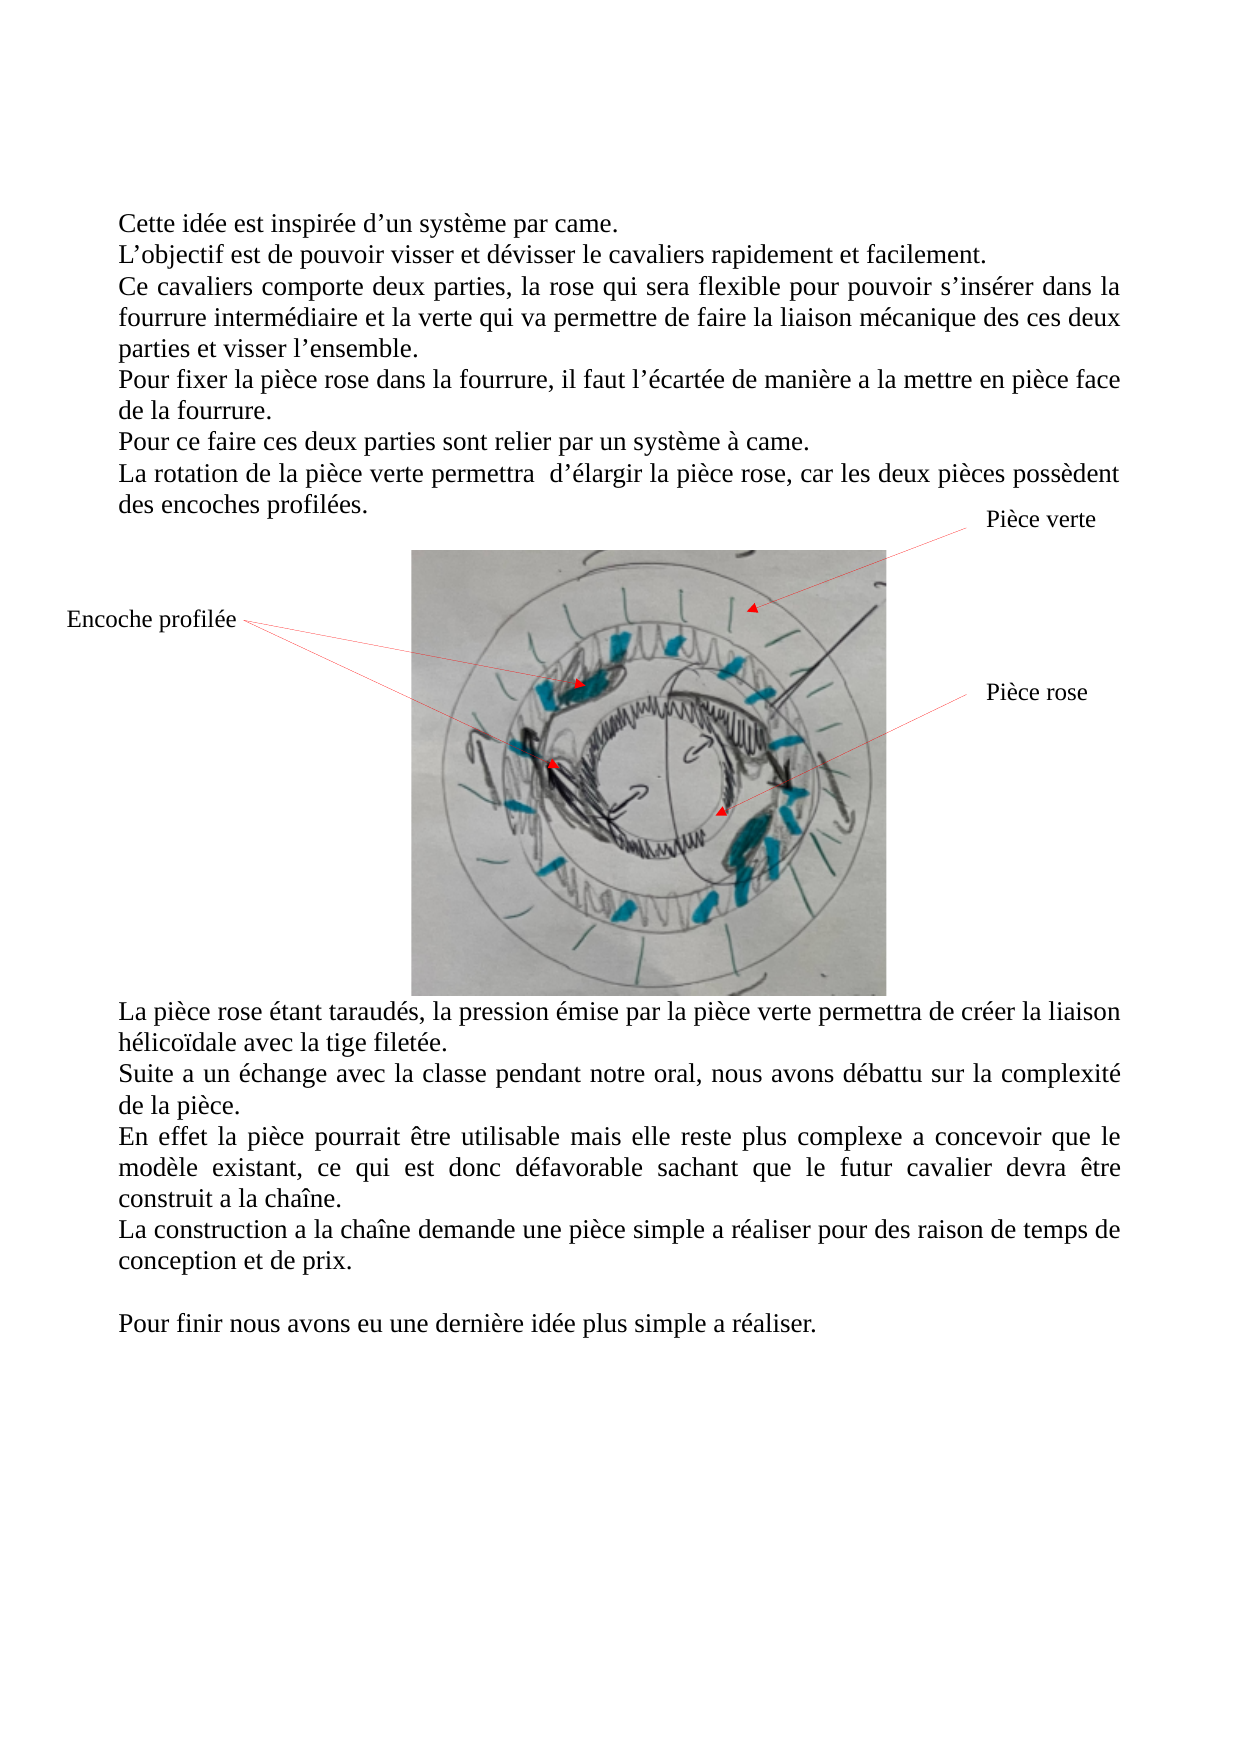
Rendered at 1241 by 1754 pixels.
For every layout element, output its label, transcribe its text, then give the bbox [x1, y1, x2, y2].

text L’objectif est de pouvoir visser et dévisser le cavaliers rapidement et facilement. [118, 239, 1122, 270]
text En effet la pièce pourrait être utilisable mais elle reste plus complexe a concevoir que le modèle existant, ce qui est donc défavorable sachant que le futur cavalier devra être construit a la chaîne. [118, 1120, 1122, 1213]
text La rotation de la pièce verte permettra d’élargir la pièce rose, car les deux pièces possèdent des encoches profilées. [118, 457, 1122, 519]
text Pour finir nous avons eu une dernière idée plus simple a réaliser. [118, 1307, 1122, 1338]
text Pour ce faire ces deux parties sont relier par un système à came. [118, 426, 1122, 457]
text Pour fixer la pièce rose dans la fourrure, il faut l’écartée de manière a la mettre en pièce face de la fourrure. [118, 363, 1122, 426]
text Ce cavaliers comporte deux parties, la rose qui sera flexible pour pouvoir s’insérer dans la fourrure intermédiaire et la verte qui va permettre de faire la liaison mécanique des ces deux parties et visser l’ensemble. [118, 270, 1122, 363]
text La pièce rose étant taraudés, la pression émise par la pièce verte permettra de créer la liaison hélicoïdale avec la tige filetée. [118, 519, 1122, 1058]
text Cette idée est inspirée d’un système par came. [118, 207, 1122, 239]
text Suite a un échange avec la classe pendant notre oral, nous avons débattu sur la complexité de la pièce. [118, 1058, 1122, 1120]
text La construction a la chaîne demande une pièce simple a réaliser pour des raison de temps de conception et de prix. [118, 1213, 1122, 1276]
picture [411, 550, 887, 996]
